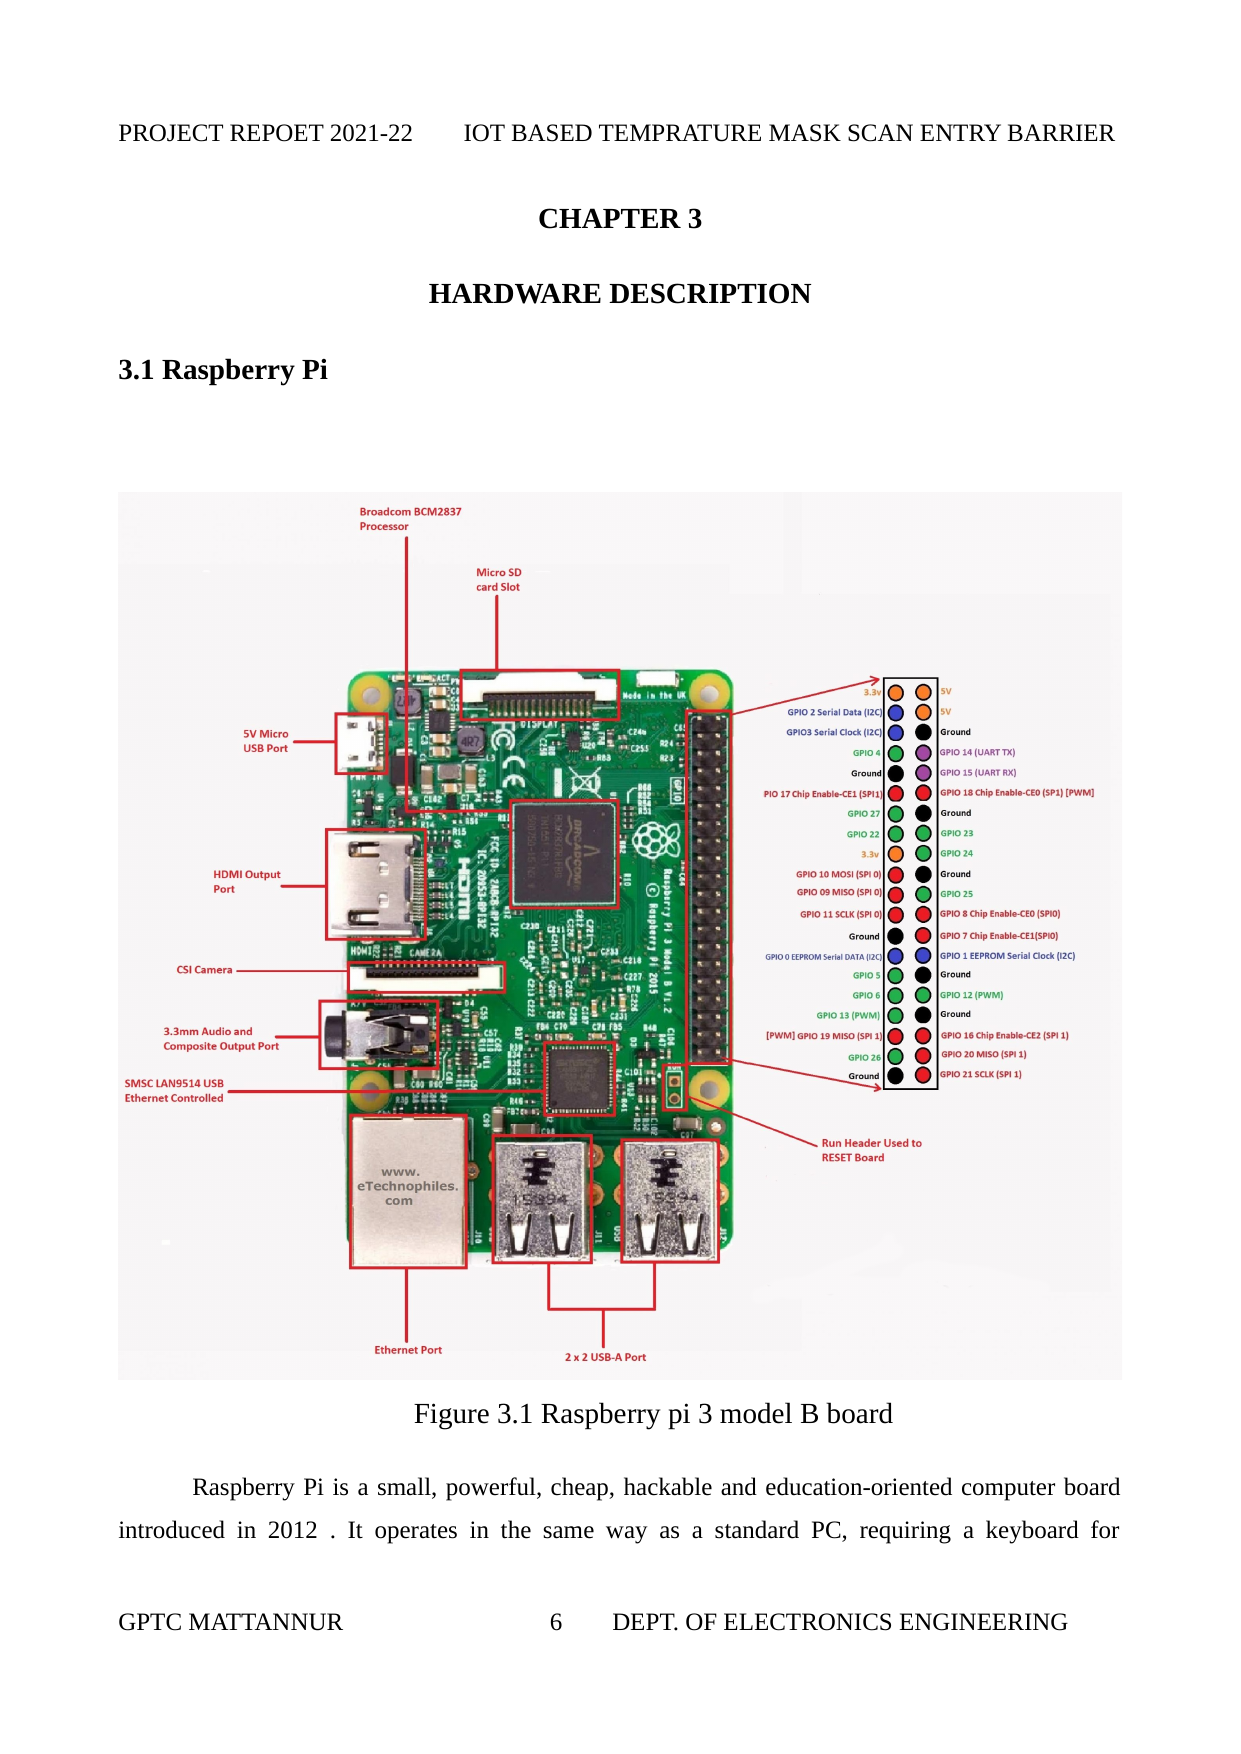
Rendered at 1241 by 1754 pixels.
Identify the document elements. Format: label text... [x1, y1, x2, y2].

text Figure 3.1 Raspberry pi 3 model B board [118, 1380, 1122, 1430]
text CHAPTER 3 [118, 201, 1122, 235]
text Raspberry Pi is a small, powerful, cheap, hackable and education-oriented computer board introduced in 2012 . It operates in the same way as a standard PC, requiring a keyboard for [118, 1472, 1122, 1543]
picture [118, 492, 1123, 1380]
text 3.1 Raspberry Pi [118, 352, 1122, 386]
text HARDWARE DESCRIPTION [118, 277, 1122, 310]
